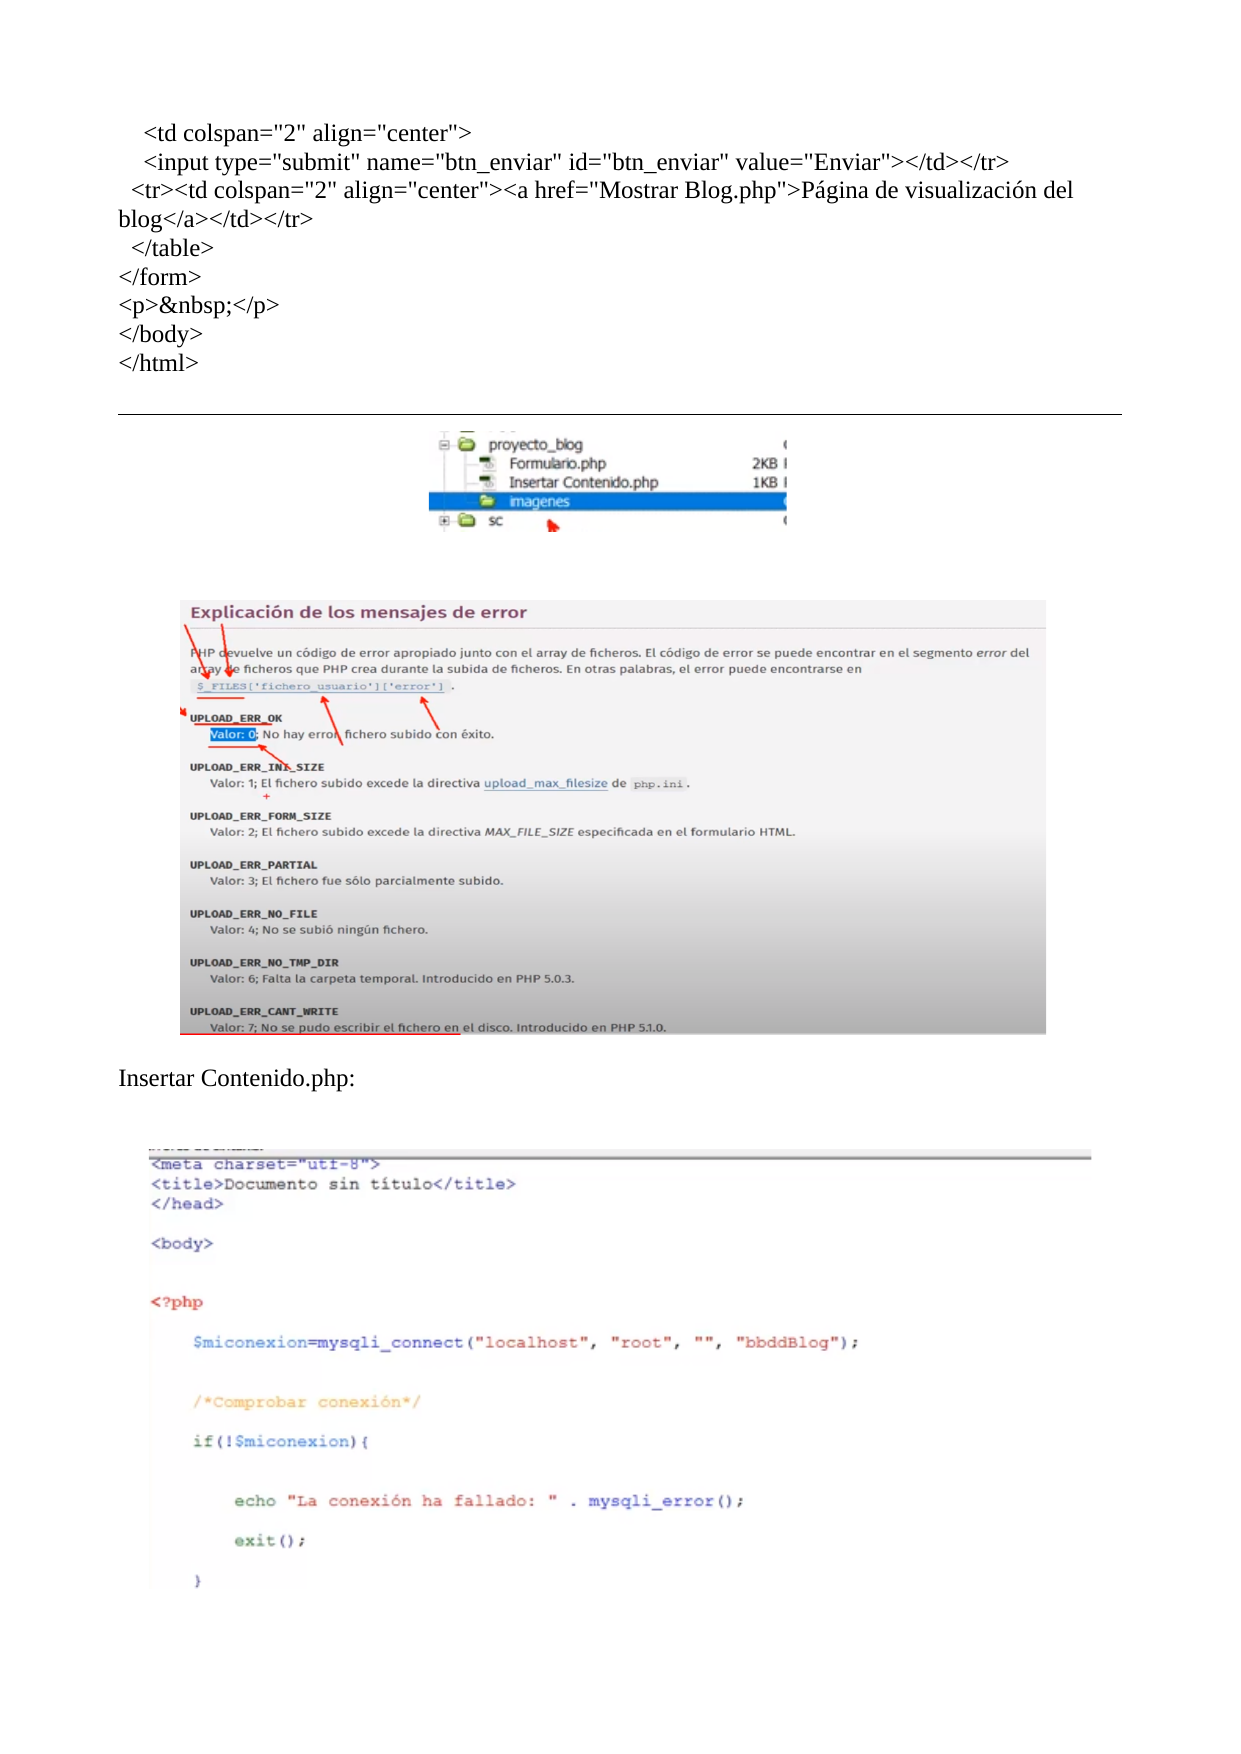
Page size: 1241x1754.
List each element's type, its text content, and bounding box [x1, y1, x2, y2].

text </html> [118, 348, 1122, 377]
text </table> [118, 233, 1122, 262]
text Insertar Contenido.php: [118, 1063, 1122, 1092]
picture [180, 600, 1047, 1035]
text <td colspan="2" align="center"> [118, 118, 1122, 147]
text </body> [118, 319, 1122, 348]
picture [428, 431, 787, 532]
picture [148, 1149, 1092, 1589]
text </form> [118, 262, 1122, 291]
text <input type="submit" name="btn_enviar" id="btn_enviar" value="Enviar"></td></tr> [118, 147, 1122, 176]
text <tr><td colspan="2" align="center"><a href="Mostrar Blog.php">Página de visualización del blog</a></td></tr> [118, 176, 1122, 233]
text <p>&nbsp;</p> [118, 291, 1122, 319]
